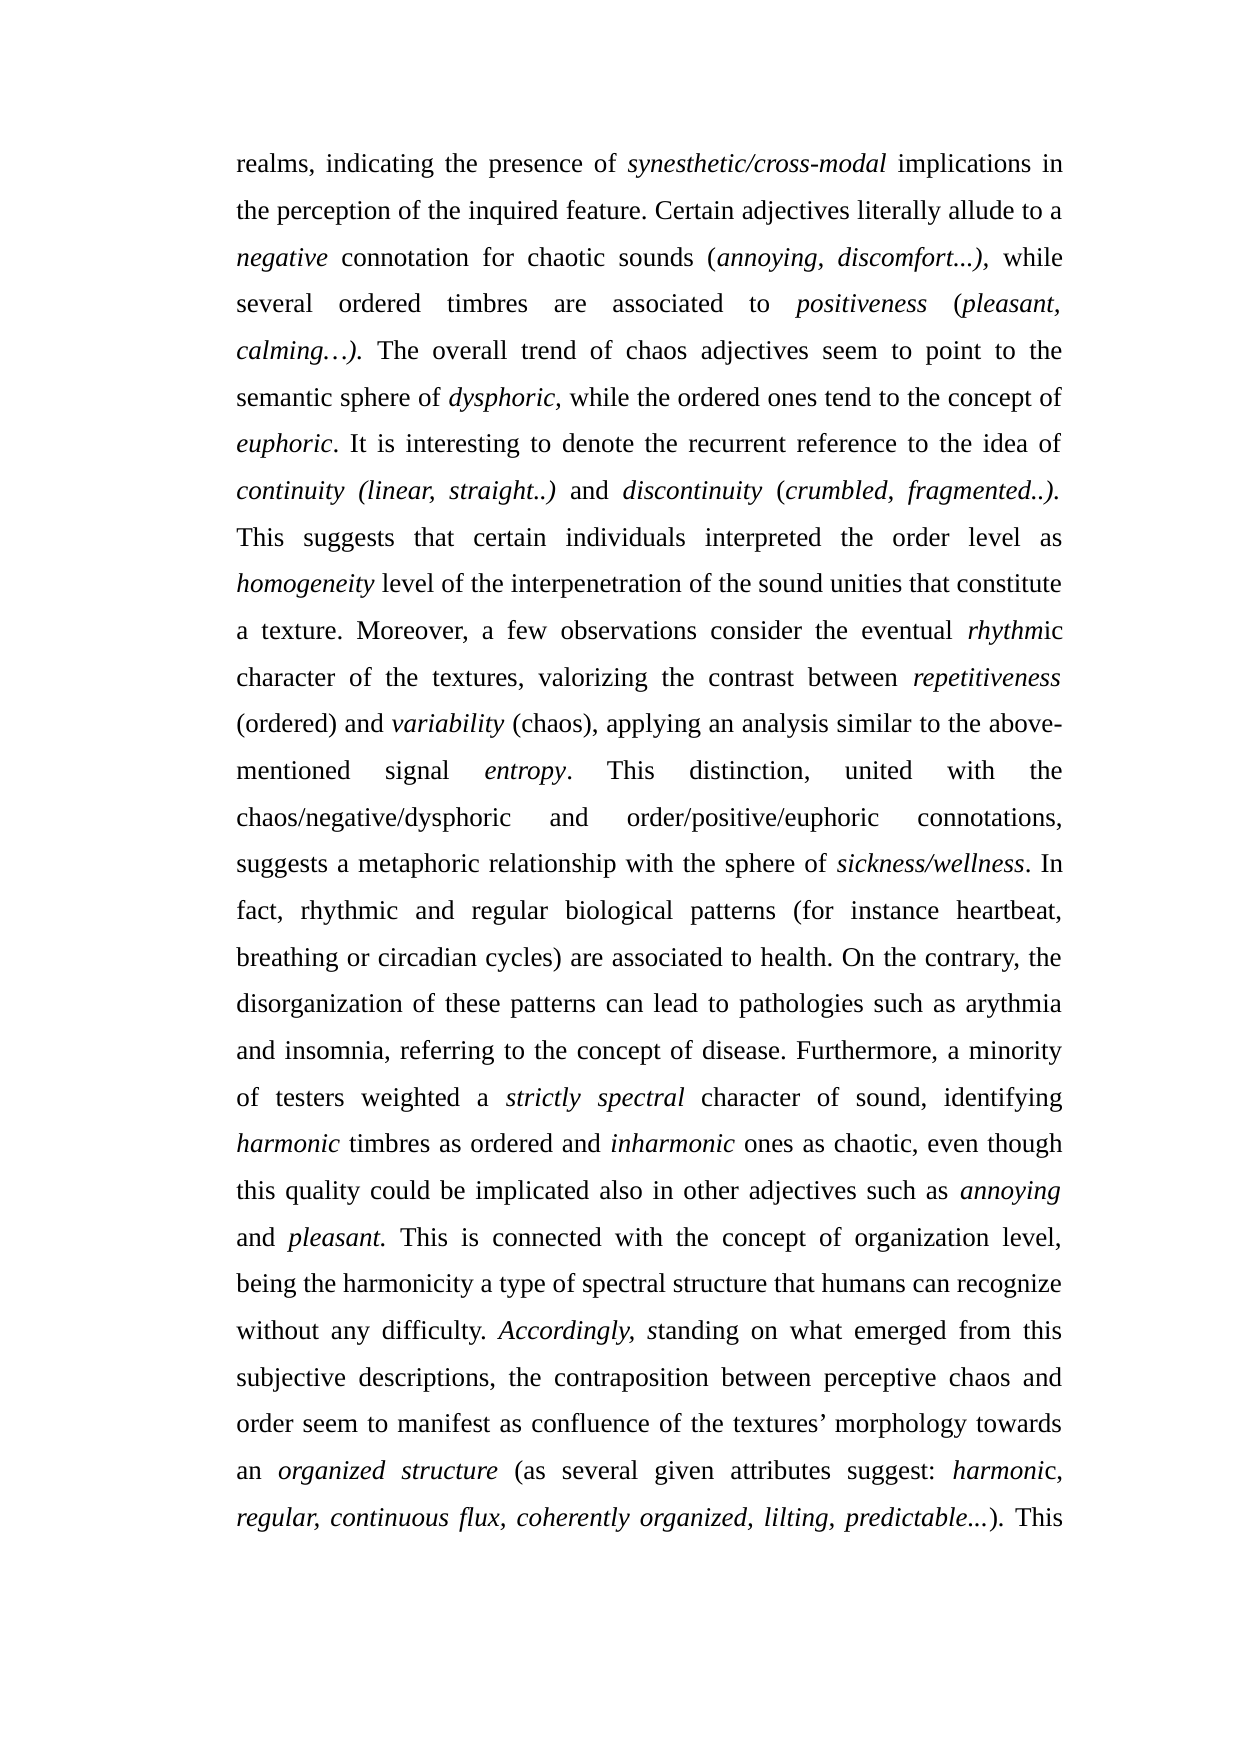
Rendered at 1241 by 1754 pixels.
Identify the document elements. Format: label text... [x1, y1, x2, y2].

text realms, indicating the presence of synesthetic/cross-modal implications in the perception of the inquired feature. Certain adjectives literally allude to a negative connotation for chaotic sounds (annoying, discomfort...), while several ordered timbres are associated to positiveness (pleasant, calming…). The overall trend of chaos adjectives seem to point to the semantic sphere of dysphoric, while the ordered ones tend to the concept of euphoric. It is interesting to denote the recurrent reference to the idea of continuity (linear, straight..) and discontinuity (crumbled, fragmented..). This suggests that certain individuals interpreted the order level as homogeneity level of the interpenetration of the sound unities that constitute a texture. Moreover, a few observations consider the eventual rhythmic character of the textures, valorizing the contrast between repetitiveness (ordered) and variability (chaos), applying an analysis similar to the above-mentioned signal entropy. This distinction, united with the chaos/negative/dysphoric and order/positive/euphoric connotations, suggests a metaphoric relationship with the sphere of sickness/wellness. In fact, rhythmic and regular biological patterns (for instance heartbeat, breathing or circadian cycles) are associated to health. On the contrary, the disorganization of these patterns can lead to pathologies such as arythmia and insomnia, referring to the concept of disease. Furthermore, a minority of testers weighted a strictly spectral character of sound, identifying harmonic timbres as ordered and inharmonic ones as chaotic, even though this quality could be implicated also in other adjectives such as annoying and pleasant. This is connected with the concept of organization level, being the harmonicity a type of spectral structure that humans can recognize without any difficulty. Accordingly, standing on what emerged from this subjective descriptions, the contraposition between perceptive chaos and order seem to manifest as confluence of the textures’ morphology towards an organized structure (as several given attributes suggest: harmonic, regular, continuous flux, coherently organized, lilting, predictable...). This [236, 148, 1063, 1532]
